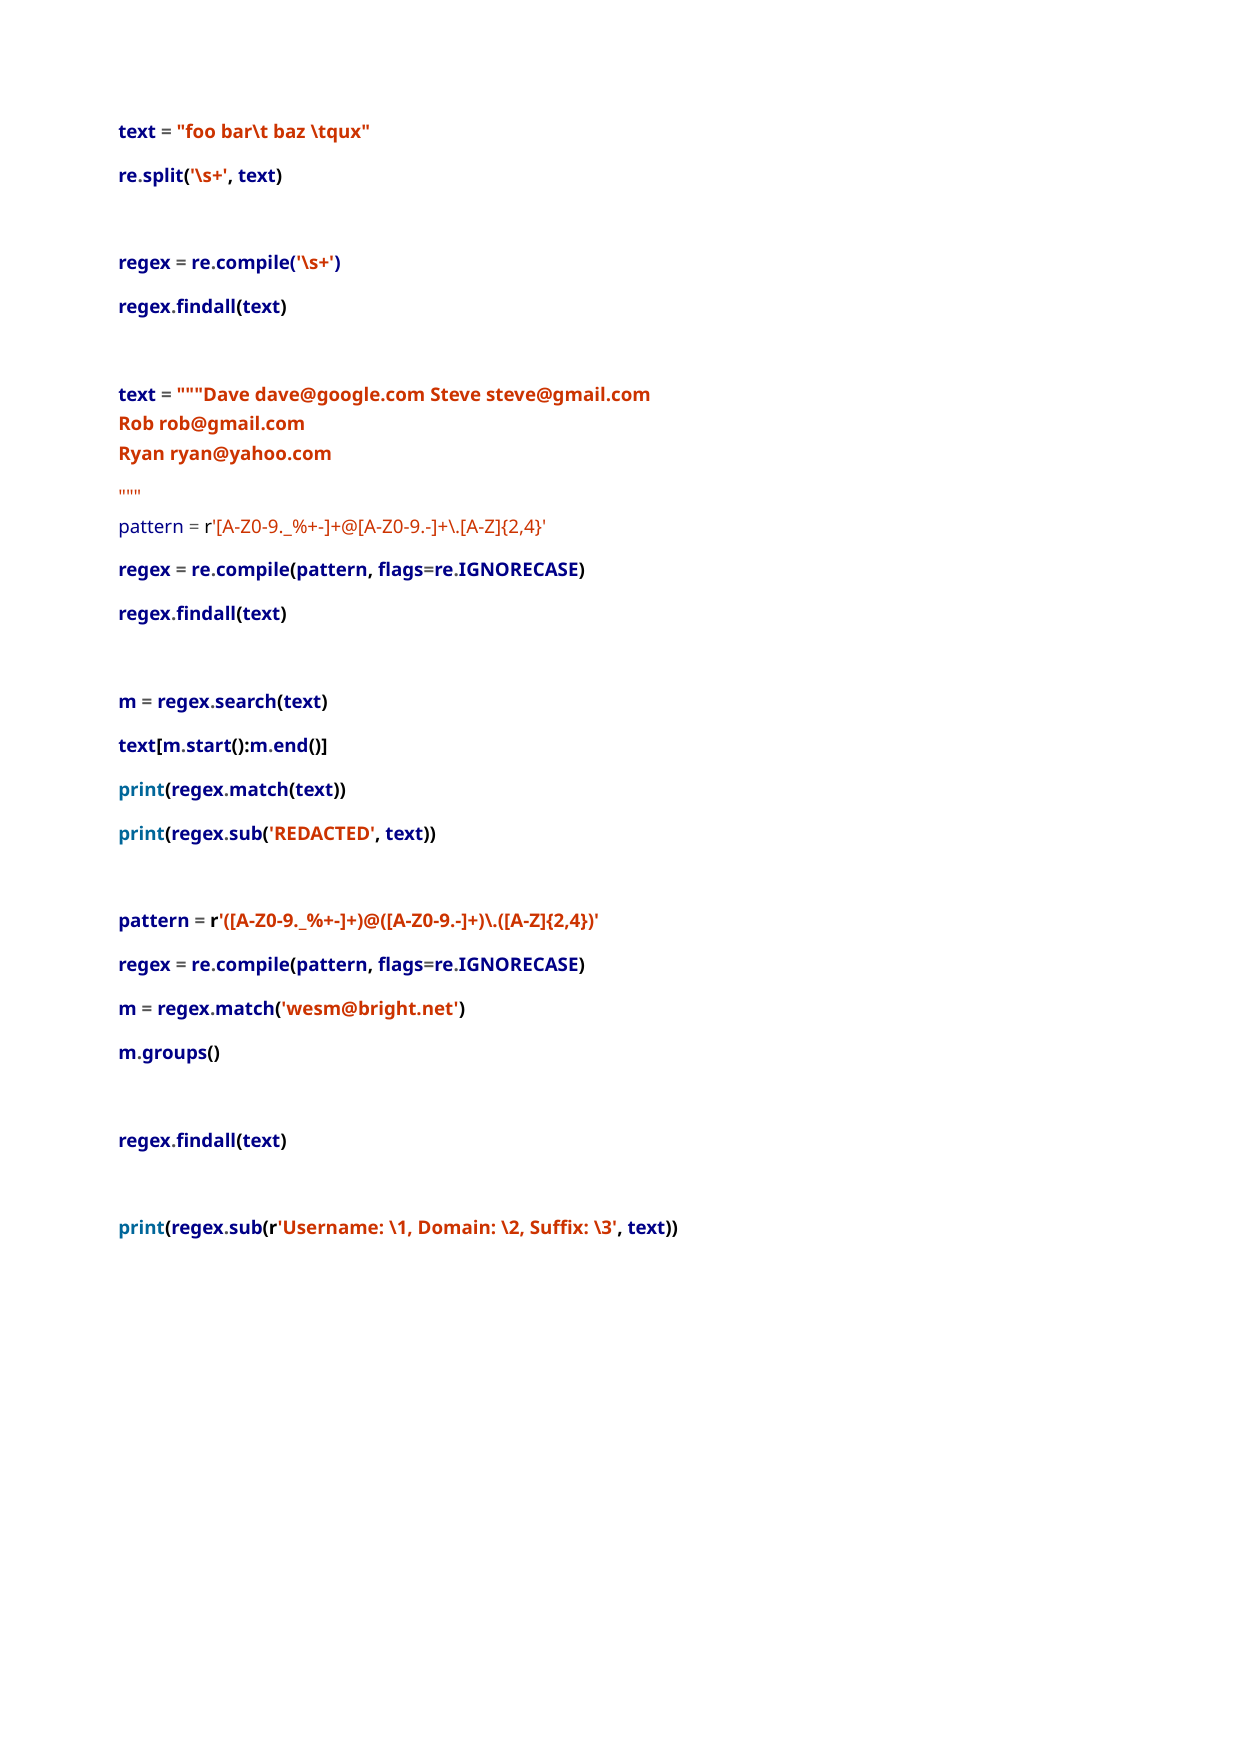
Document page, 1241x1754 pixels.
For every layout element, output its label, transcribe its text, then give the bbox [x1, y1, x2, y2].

text regex = re.compile('\s+') [118, 250, 1122, 275]
text m = regex.match('wesm@bright.net') [118, 995, 1122, 1021]
text text = """Dave dave@google.com Steve steve@gmail.com Rob rob@gmail.com Ryan ryan@yahoo.com [118, 381, 1122, 465]
text text[m.start():m.end()] [118, 732, 1122, 758]
text """ pattern = r'[A-Z0-9._%+-]+@[A-Z0-9.-]+\.[A-Z]{2,4}' [118, 484, 1122, 538]
text regex = re.compile(pattern, flags=re.IGNORECASE) [118, 951, 1122, 977]
text regex.findall(text) [118, 293, 1122, 319]
text print(regex.sub('REDACTED', text)) [118, 820, 1122, 845]
text regex.findall(text) [118, 1127, 1122, 1152]
text m.groups() [118, 1039, 1122, 1065]
text regex = re.compile(pattern, flags=re.IGNORECASE) [118, 557, 1122, 582]
text text = "foo bar\t baz \tqux" [118, 118, 1122, 144]
text m = regex.search(text) [118, 688, 1122, 714]
text print(regex.sub(r'Username: \1, Domain: \2, Suffix: \3', text)) [118, 1214, 1122, 1240]
text pattern = r'([A-Z0-9._%+-]+)@([A-Z0-9.-]+)\.([A-Z]{2,4})' [118, 908, 1122, 933]
text re.split('\s+', text) [118, 162, 1122, 187]
text print(regex.match(text)) [118, 776, 1122, 802]
text regex.findall(text) [118, 601, 1122, 626]
